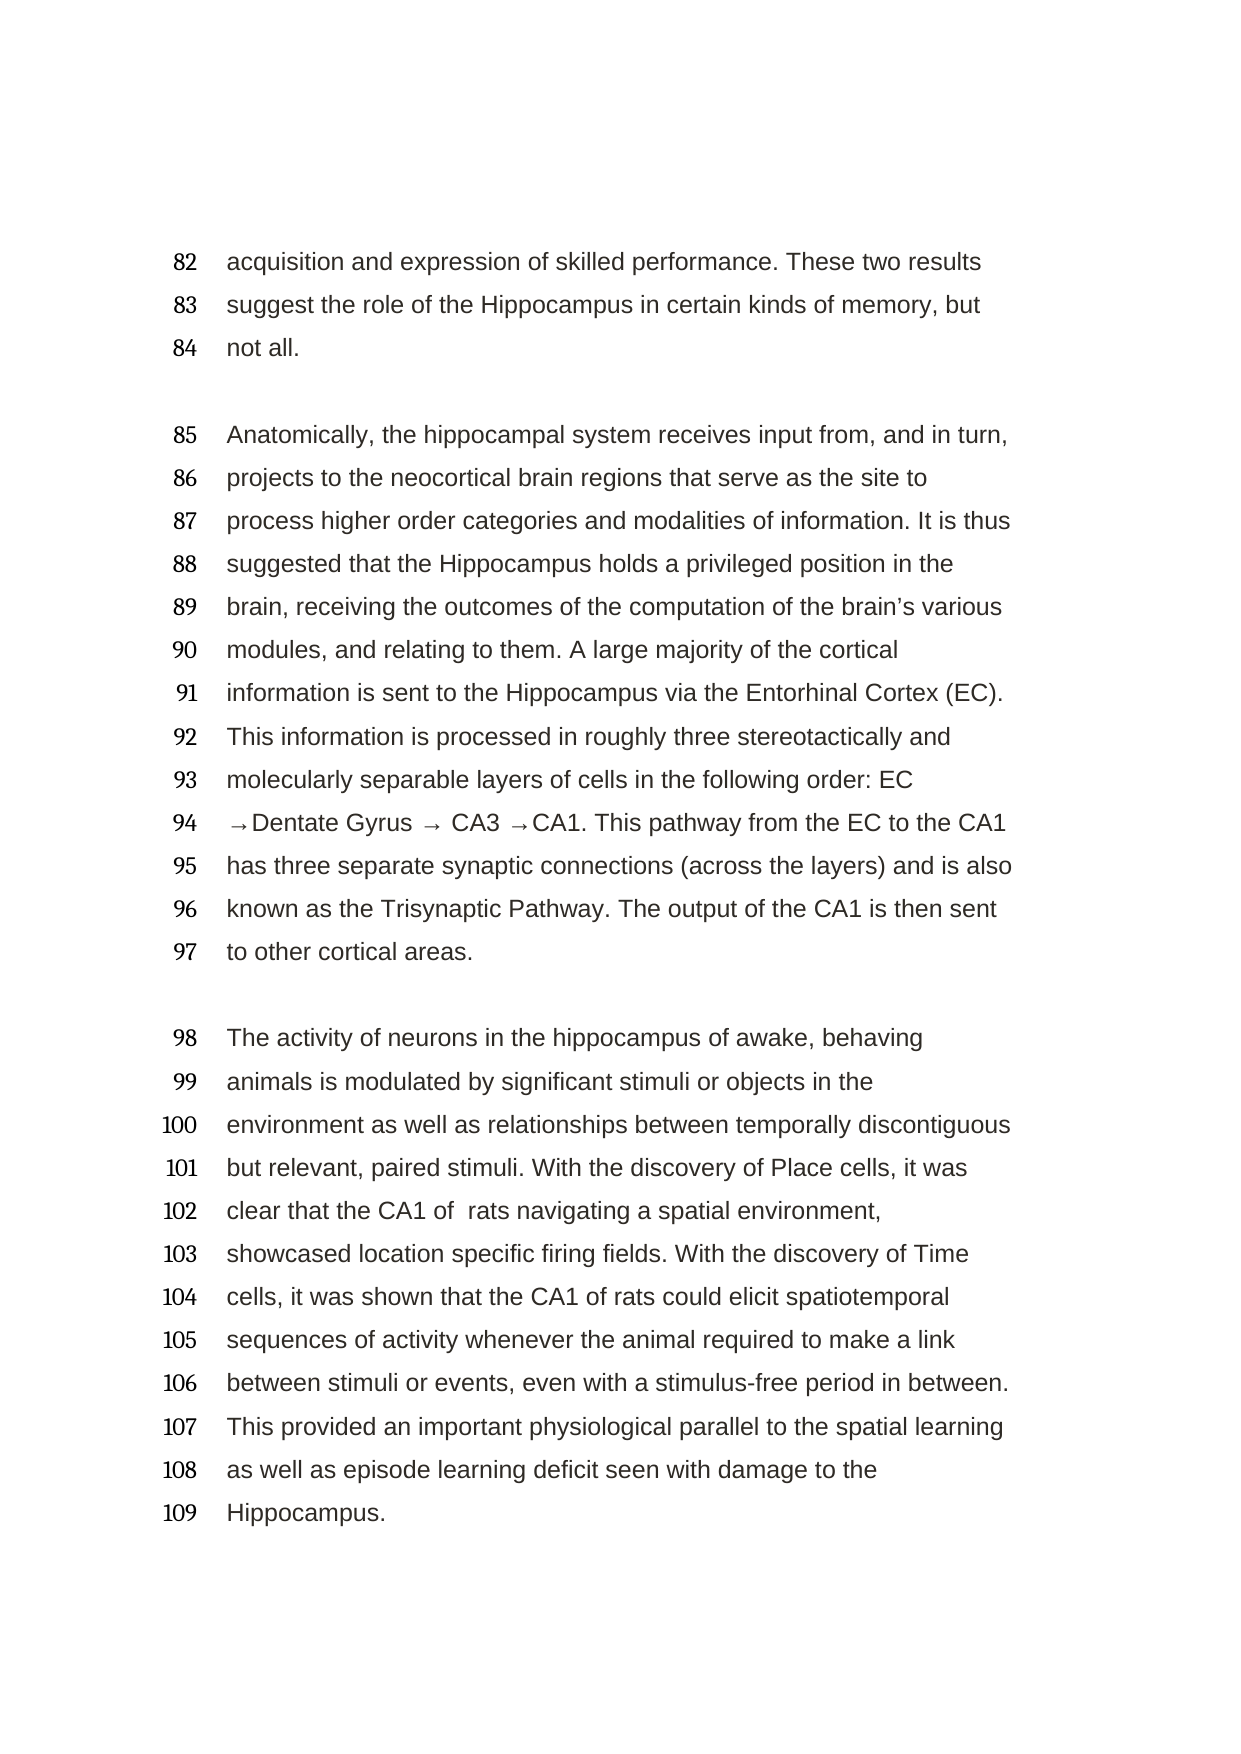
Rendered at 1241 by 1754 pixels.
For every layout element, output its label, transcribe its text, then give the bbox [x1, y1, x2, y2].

text Anatomically, the hippocampal system receives input from, and in turn, projects to the neocortical brain regions that serve as the site to process higher order categories and modalities of information. It is thus suggested that the Hippocampus holds a privileged position in the brain, receiving the outcomes of the computation of the brain’s various modules, and relating to them. A large majority of the cortical information is sent to the Hippocampus via the Entorhinal Cortex (EC). This information is processed in roughly three stereotactically and molecularly separable layers of cells in the following order: EC →Dentate Gyrus → CA3 →CA1. This pathway from the EC to the CA1 has three separate synaptic connections (across the layers) and is also known as the Trisynaptic Pathway. The output of the CA1 is then sent to other cortical areas. [226, 420, 1014, 966]
text acquisition and expression of skilled performance. These two results suggest the role of the Hippocampus in certain kinds of memory, but not all. [226, 247, 1014, 362]
text The activity of neurons in the hippocampus of awake, behaving animals is modulated by significant stimuli or objects in the environment as well as relationships between temporally discontiguous but relevant, paired stimuli. With the discovery of Place cells, it was clear that the CA1 of rats navigating a spatial environment, showcased location specific firing fields. With the discovery of Time cells, it was shown that the CA1 of rats could elicit spatiotemporal sequences of activity whenever the animal required to make a link between stimuli or events, even with a stimulus-free period in between. This provided an important physiological parallel to the spatial learning as well as episode learning deficit seen with damage to the Hippocampus. [226, 1023, 1014, 1527]
